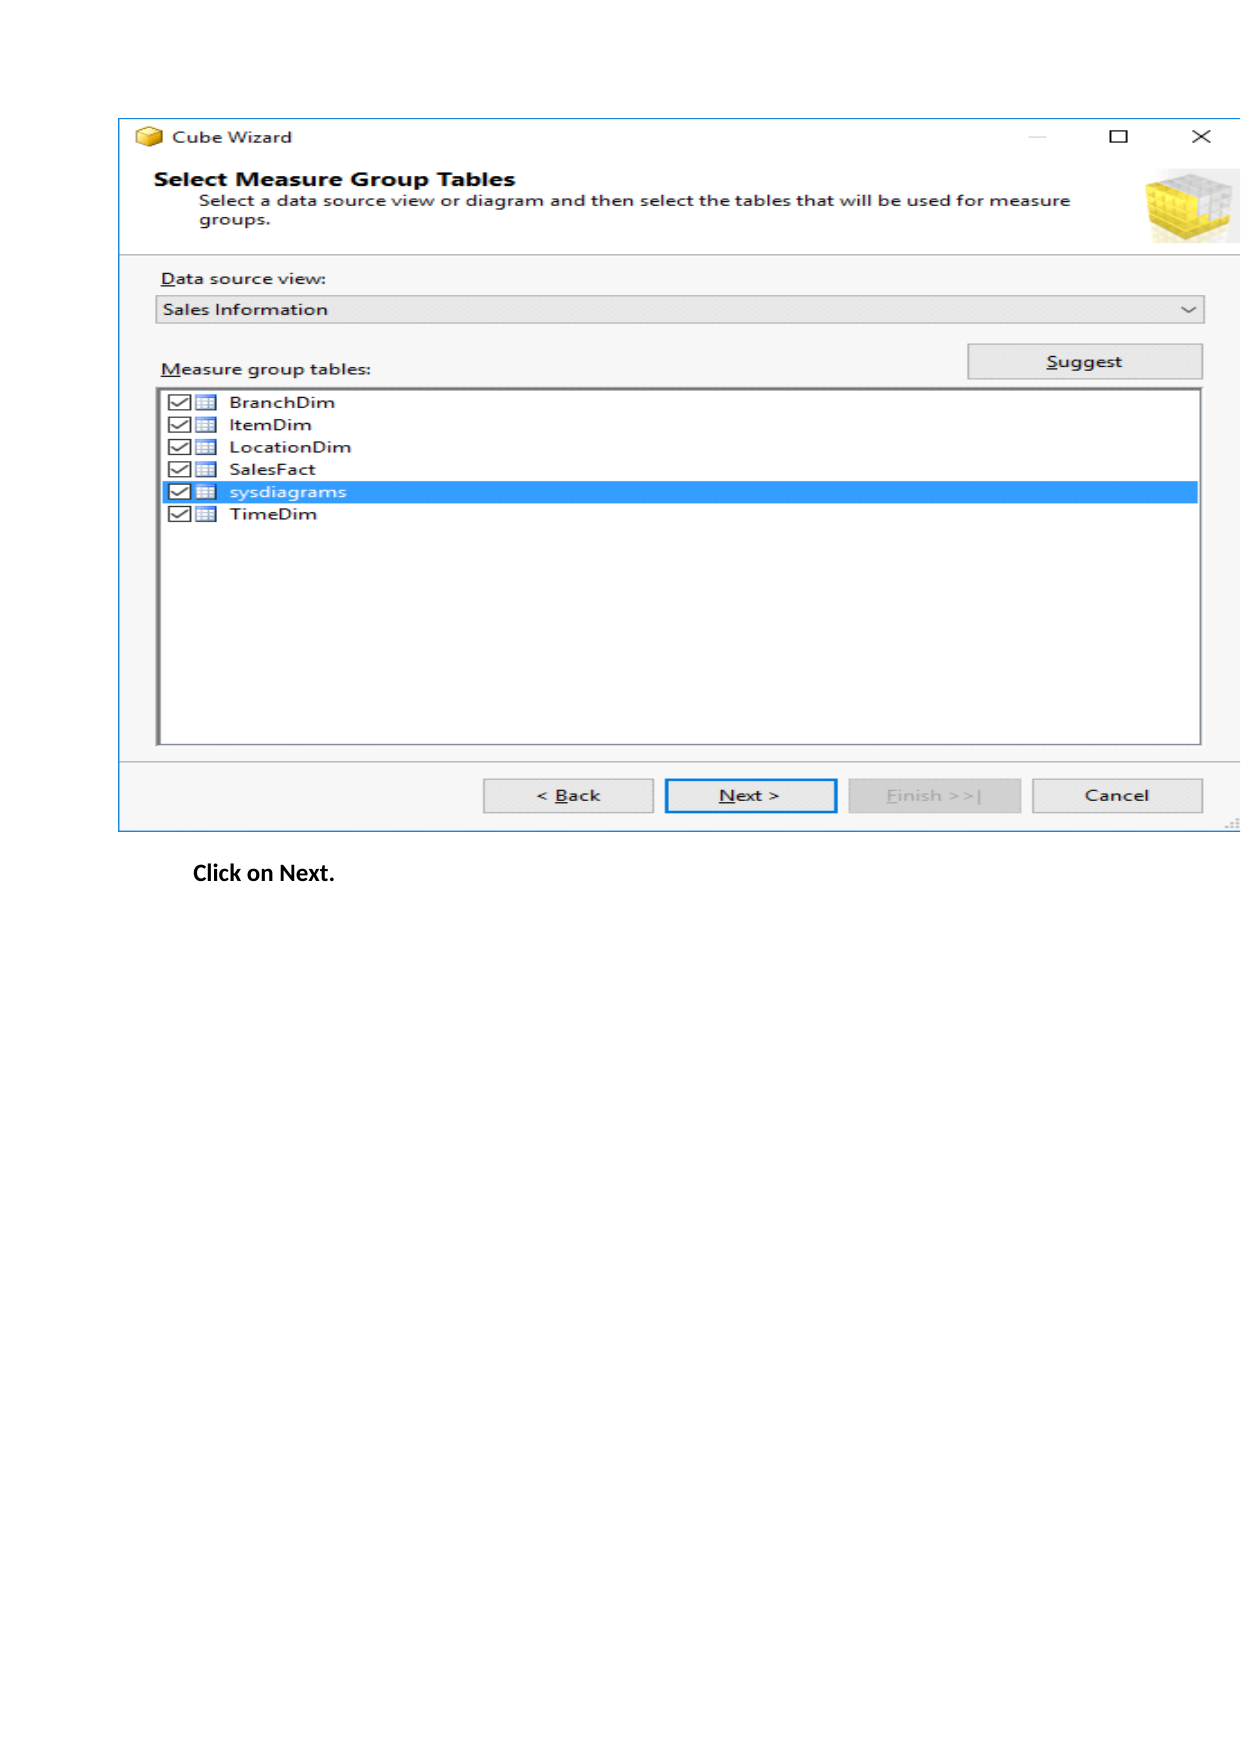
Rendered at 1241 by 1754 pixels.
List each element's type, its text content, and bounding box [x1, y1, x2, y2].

text Click on Next. [193, 857, 1122, 887]
